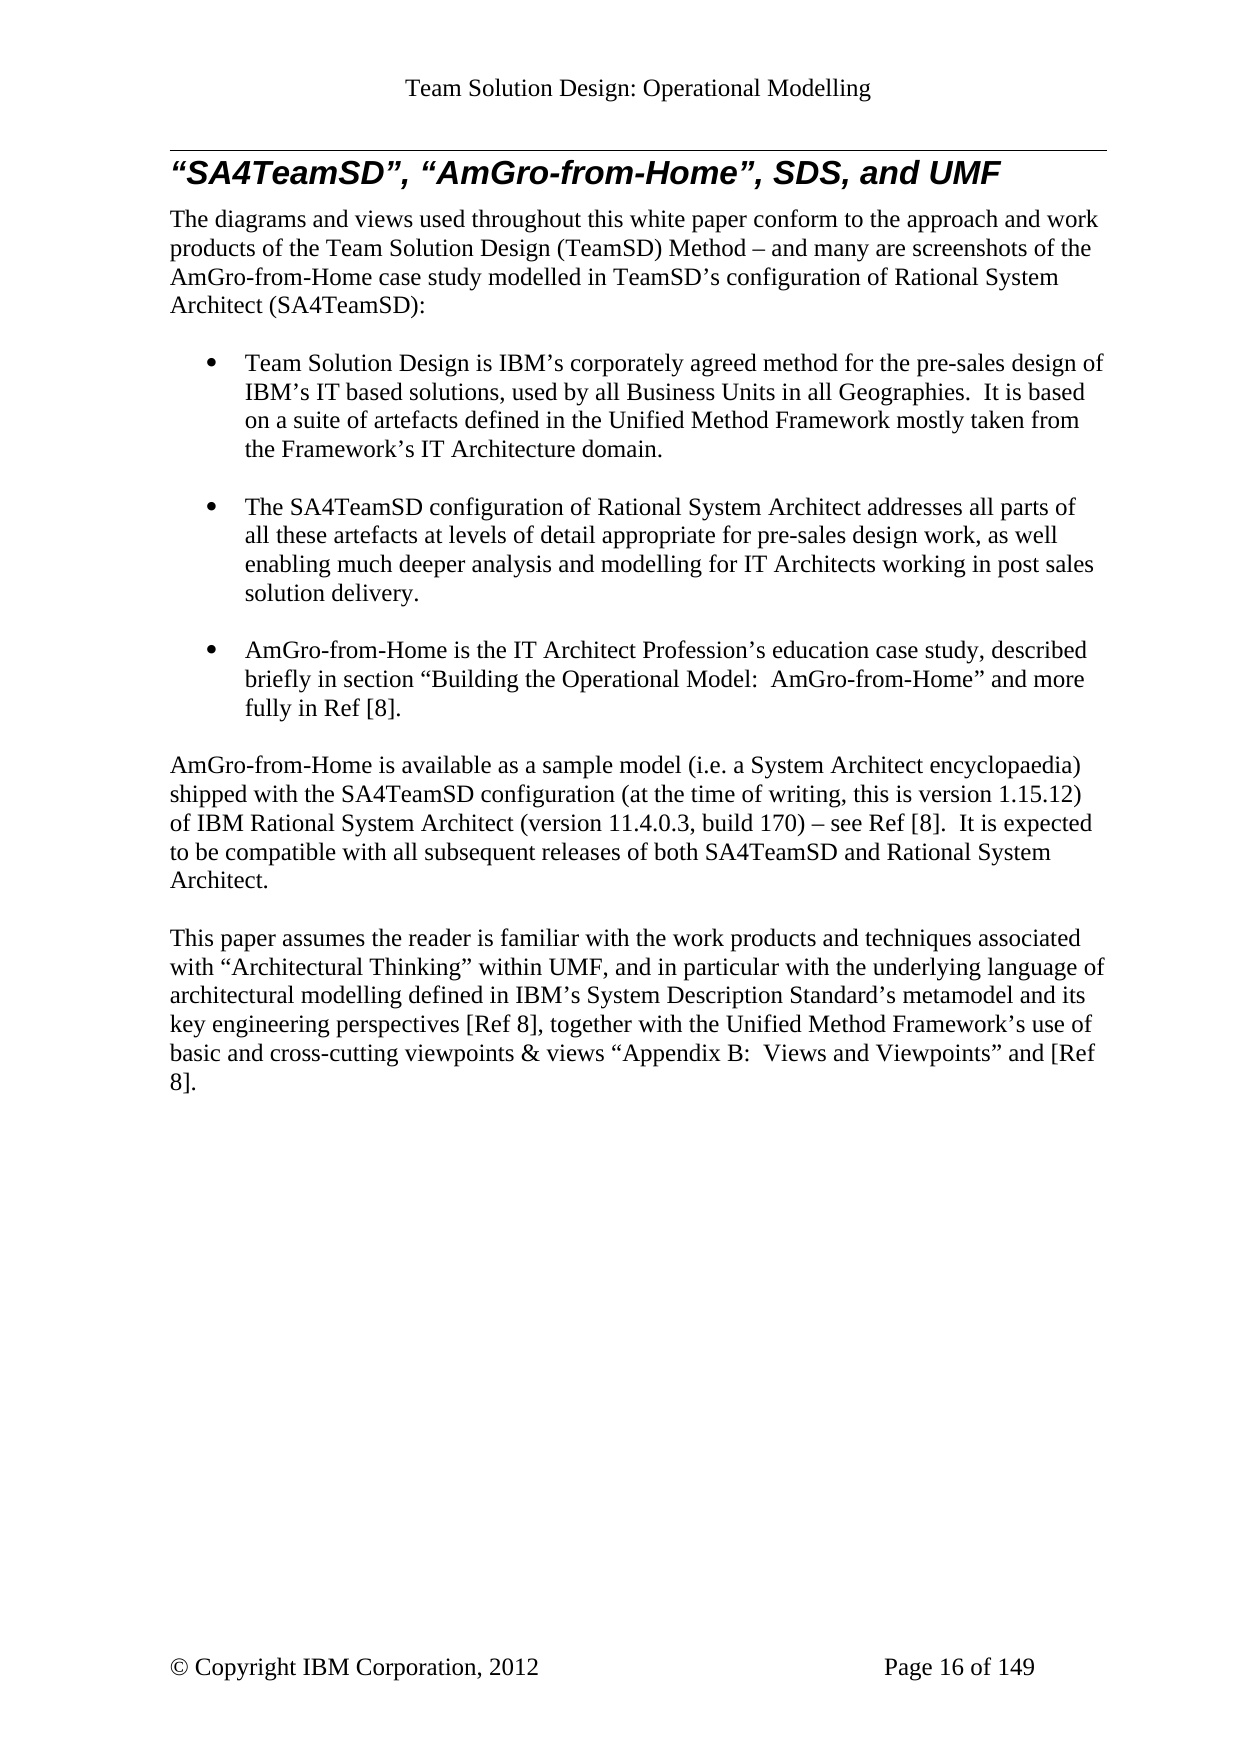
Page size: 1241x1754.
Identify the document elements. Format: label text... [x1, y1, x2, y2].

text This paper assumes the reader is familiar with the work products and techniques associated with “Architectural Thinking” within UMF, and in particular with the underlying language of architectural modelling defined in IBM’s System Description Standard’s metamodel and its key engineering perspectives [Ref 2], together with the Unified Method Framework’s use of basic and cross-cutting viewpoints & views “Appendix B: Views and Viewpoints” and [Ref 3]. [169, 923, 1107, 1095]
text The diagrams and views used throughout this white paper conform to the approach and work products of the Team Solution Design (TeamSD) Method – and many are screenshots of the AmGro-from-Home case study modelled in TeamSD’s configuration of Rational System Architect (SA4TeamSD): [169, 204, 1107, 319]
text AmGro-from-Home is available as a sample model (i.e. a System Architect encyclopaedia) shipped with the SA4TeamSD configuration (at the time of writing, this is version 1.15.12) of IBM Rational System Architect (version 11.4.0.3, build 170) – see Ref [9]. It is expected to be compatible with all subsequent releases of both SA4TeamSD and Rational System Architect. [169, 750, 1107, 894]
list Team Solution Design is IBM’s corporately agreed method for the pre-sales design of IBM’s IT based solutions, used by all Business Units in all Geographies. It is based on a suite of artefacts defined in the Unified Method Framework mostly taken from the Framework’s IT Architecture domain. [207, 348, 1107, 492]
list The SA4TeamSD configuration of Rational System Architect addresses all parts of all these artefacts at levels of detail appropriate for pre-sales design work, as well enabling much deeper analysis and modelling for IT Architects working in post sales solution delivery. [207, 492, 1107, 635]
subtitle “SA4TeamSD”, “AmGro-from-Home”, SDS, and UMF [169, 151, 1107, 192]
list AmGro-from-Home is the IT Architect Profession’s education case study, described briefly in section “Building the Operational Model: AmGro-from-Home” and more fully in Ref [6]. [207, 635, 1107, 722]
